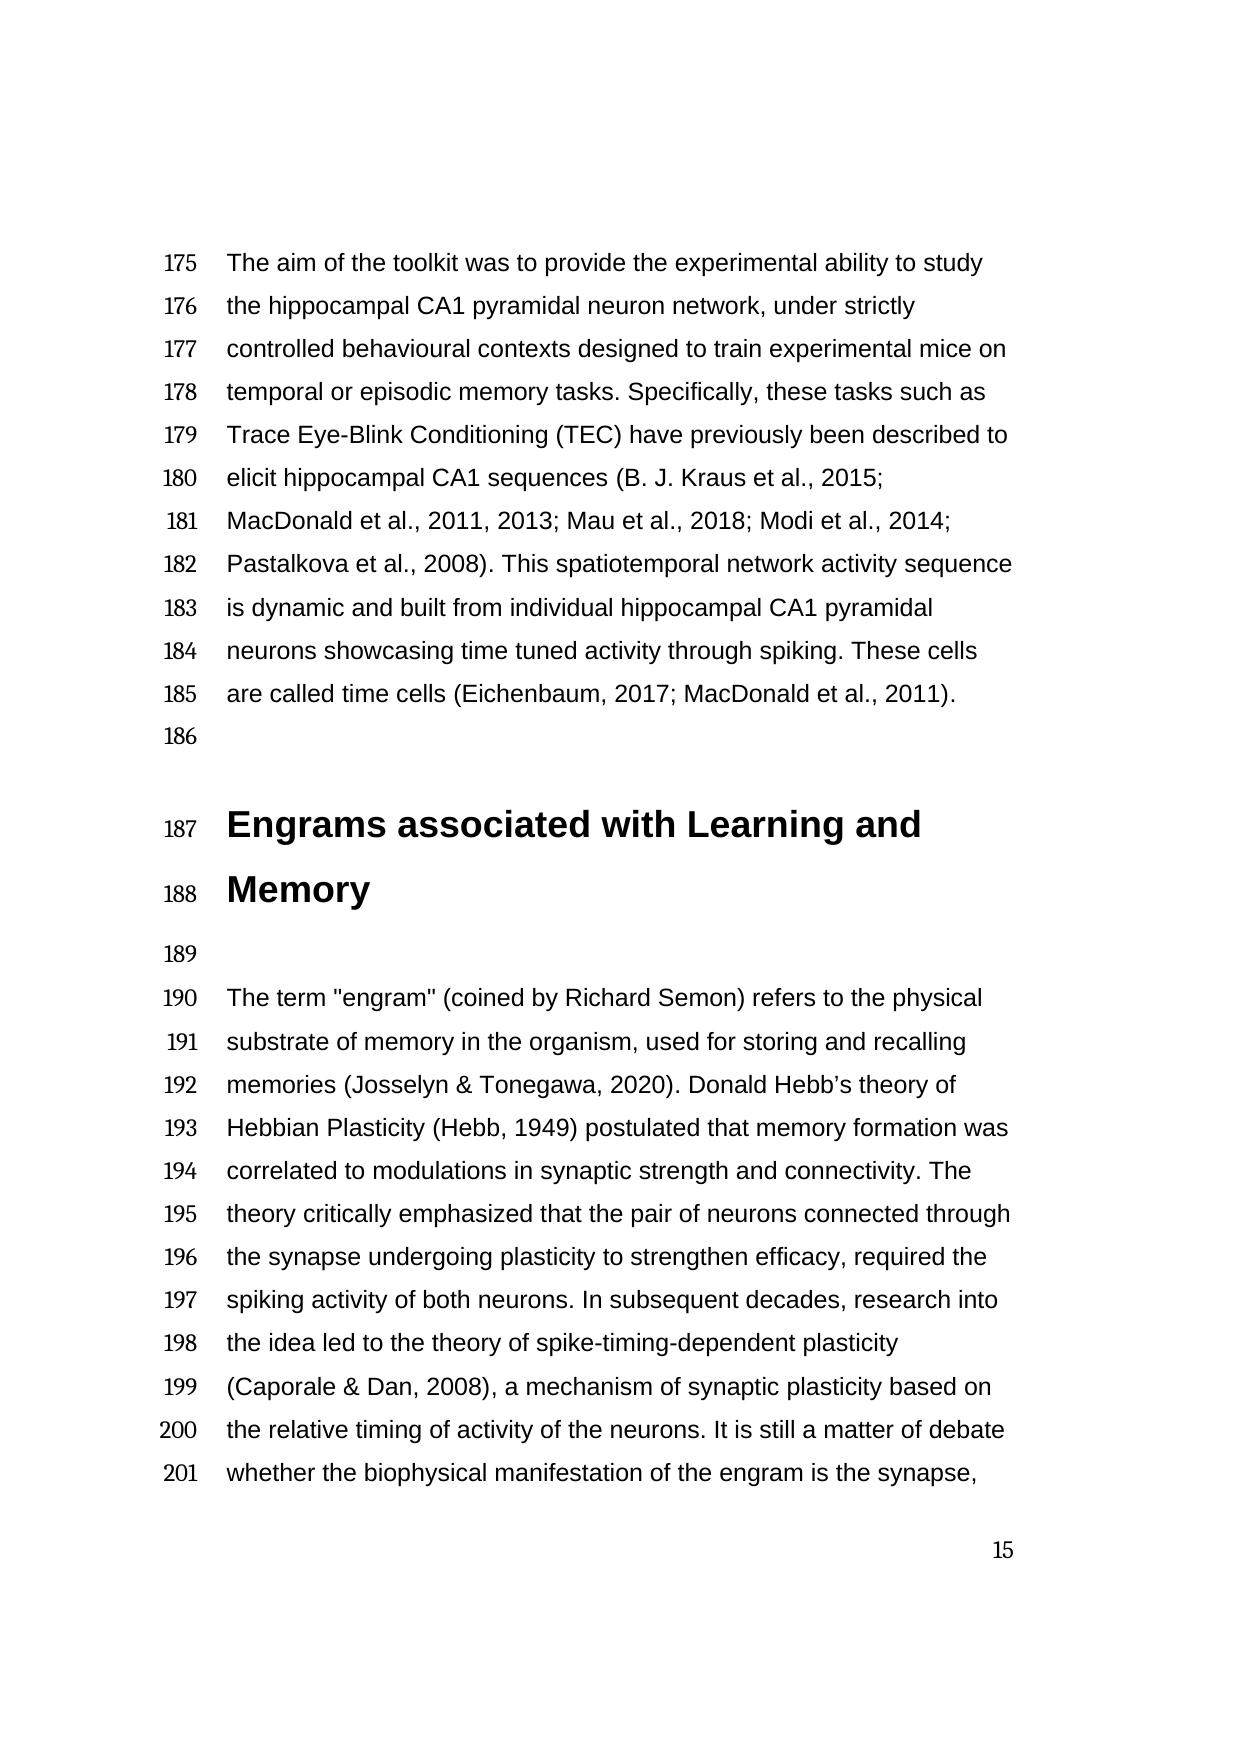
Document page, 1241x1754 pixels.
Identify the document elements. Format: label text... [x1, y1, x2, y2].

text The term "engram" (coined by Richard Semon) refers to the physical substrate of memory in the organism, used for storing and recalling memories (Josselyn & Tonegawa, 2020)⁠. Donald Hebb’s theory of Hebbian Plasticity (Hebb, 1949)⁠ postulated that memory formation was correlated to modulations in synaptic strength and connectivity. The theory critically emphasized that the pair of neurons connected through the synapse undergoing plasticity to strengthen efficacy, required the spiking activity of both neurons. In subsequent decades, research into the idea led to the theory of spike-timing-dependent plasticity (Caporale & Dan, 2008)⁠, a mechanism of synaptic plasticity based on the relative timing of activity of the neurons. It is still a matter of debate whether the biophysical manifestation of the engram is the synapse, [226, 983, 1014, 1487]
text The aim of the toolkit was to provide the experimental ability to study the hippocampal CA1 pyramidal neuron network, under strictly controlled behavioural contexts designed to train experimental mice on temporal or episodic memory tasks. Specifically, these tasks such as Trace Eye-Blink Conditioning (TEC) have previously been described to elicit hippocampal CA1 sequences (B. J. Kraus et al., 2015; MacDonald et al., 2011, 2013; Mau et al., 2018; Modi et al., 2014; Pastalkova et al., 2008). This spatiotemporal network activity sequence is dynamic and built from individual hippocampal CA1 pyramidal neurons showcasing time tuned activity through spiking. These cells are called time cells (Eichenbaum, 2017; MacDonald et al., 2011)⁠. [226, 248, 1014, 708]
subtitle Engrams associated with Learning and Memory [226, 803, 1014, 910]
